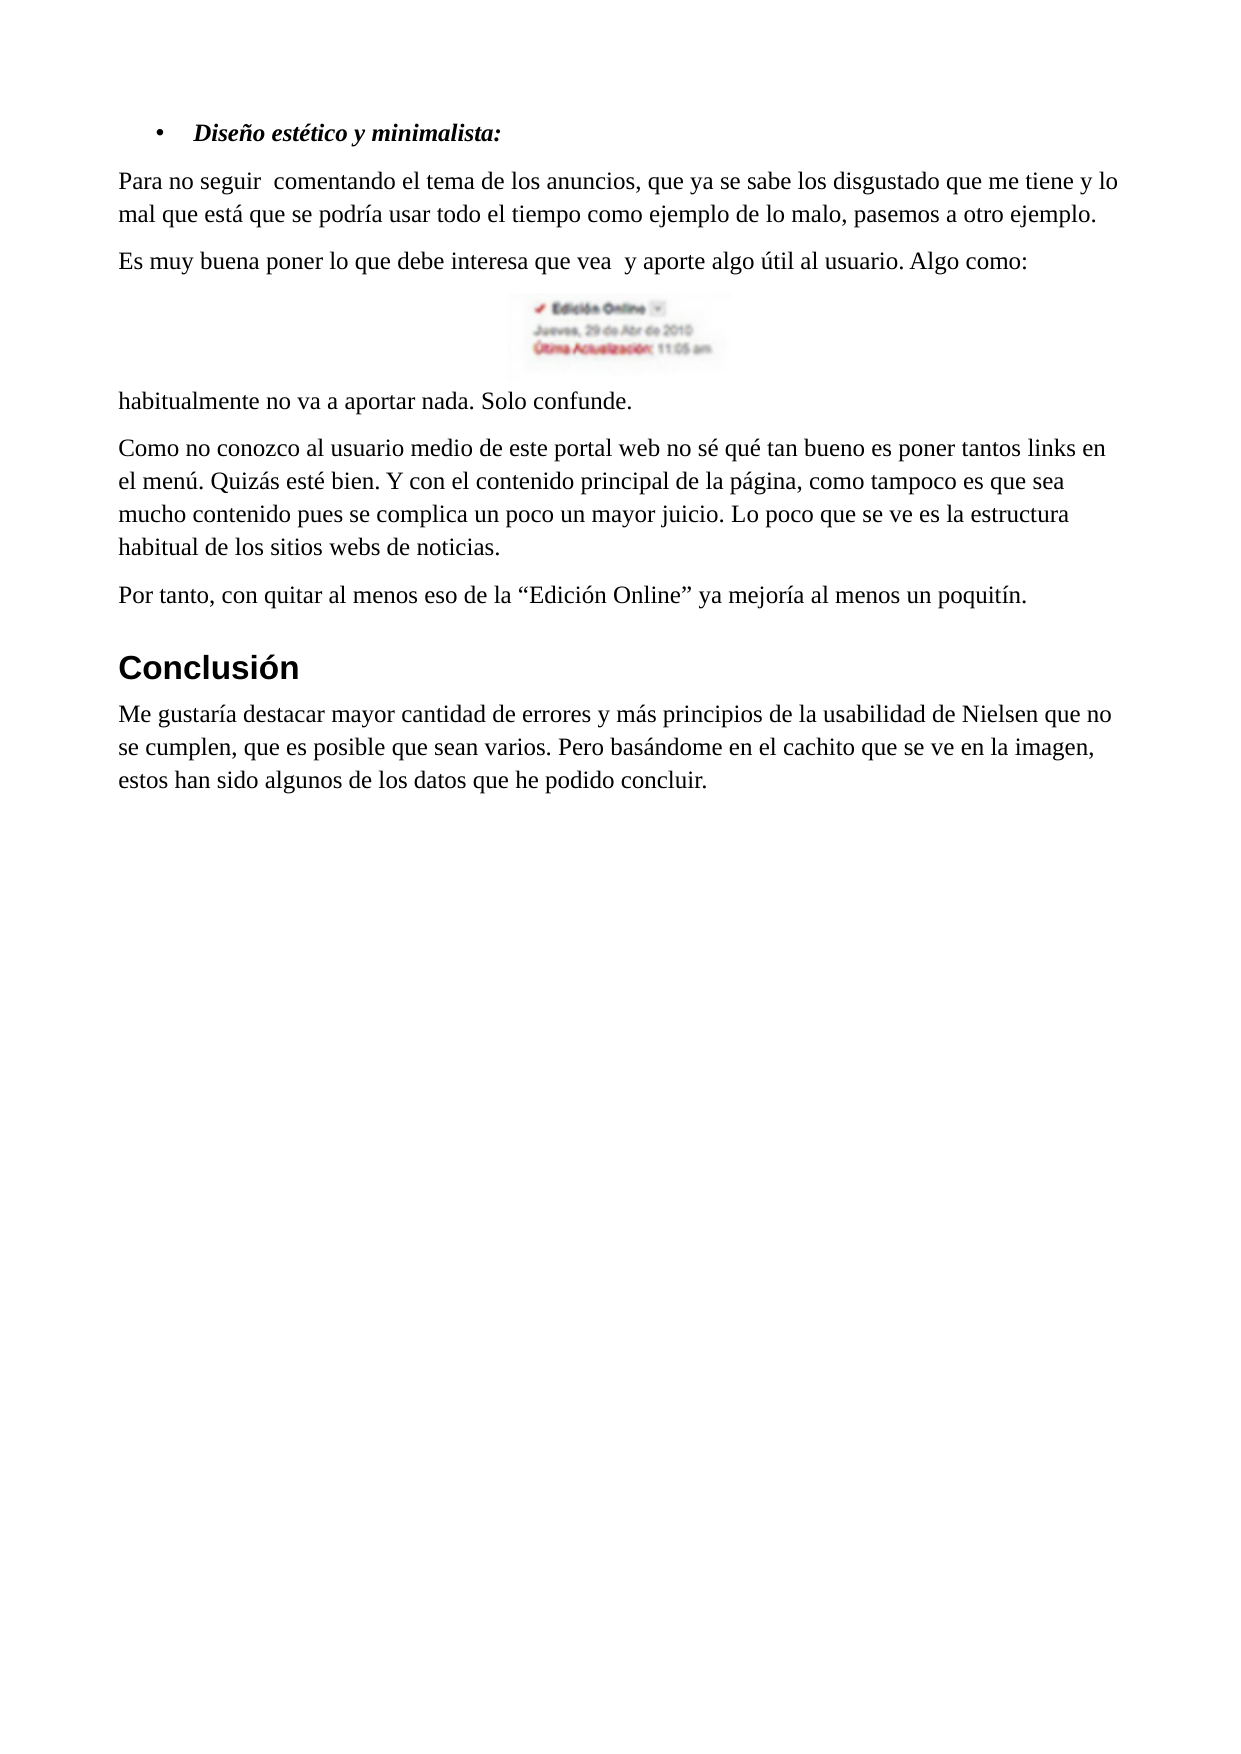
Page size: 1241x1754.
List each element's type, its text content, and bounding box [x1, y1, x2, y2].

text habitualmente no va a aportar nada. Solo confunde. [118, 294, 1122, 414]
picture [507, 293, 733, 382]
text Me gustaría destacar mayor cantidad de errores y más principios de la usabilidad de Nielsen que no se cumplen, que es posible que sean varios. Pero basándome en el cachito que se ve en la imagen, estos han sido algunos de los datos que he podido concluir. [118, 699, 1122, 794]
text Por tanto, con quitar al menos eso de la “Edición Online” ya mejoría al menos un poquitín. [118, 580, 1122, 609]
text Es muy buena poner lo que debe interesa que vea y aporte algo útil al usuario. Algo como: [118, 246, 1122, 275]
subtitle Conclusión [118, 648, 1122, 687]
list Diseño estético y minimalista: [156, 118, 1122, 147]
text Como no conozco al usuario medio de este portal web no sé qué tan bueno es poner tantos links en el menú. Quizás esté bien. Y con el contenido principal de la página, como tampoco es que sea mucho contenido pues se complica un poco un mayor juicio. Lo poco que se ve es la estructura habitual de los sitios webs de noticias. [118, 433, 1122, 561]
text Para no seguir comentando el tema de los anuncios, que ya se sabe los disgustado que me tiene y lo mal que está que se podría usar todo el tiempo como ejemplo de lo malo, pasemos a otro ejemplo. [118, 166, 1122, 227]
